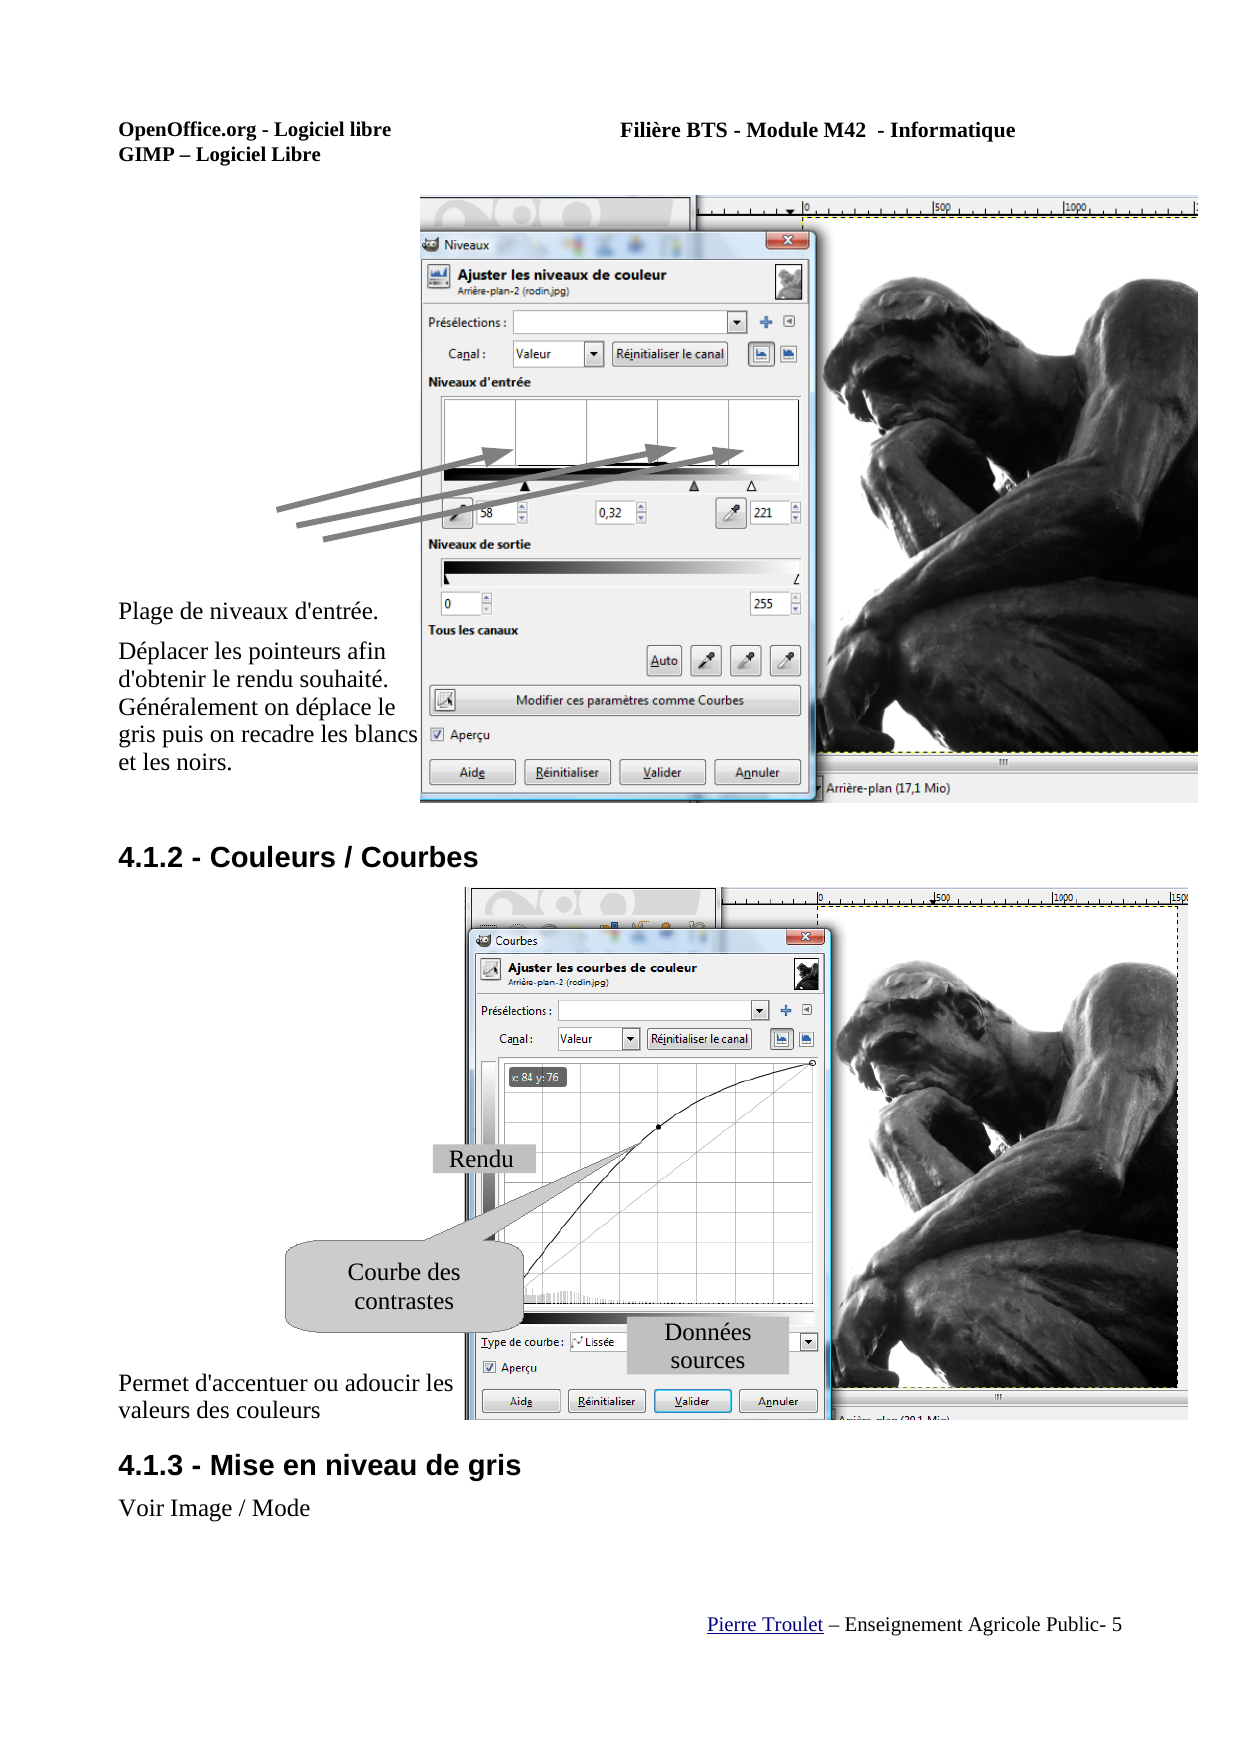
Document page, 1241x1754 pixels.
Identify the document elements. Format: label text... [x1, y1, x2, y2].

text Plage de niveaux d'entrée. [118, 597, 420, 625]
text Permet d'accentuer ou adoucir les valeurs des couleurs [118, 1369, 1122, 1424]
picture [420, 195, 1198, 803]
subtitle Mise en niveau de gris [118, 1449, 1122, 1482]
text Voir Image / Mode [118, 1494, 1122, 1522]
text Déplacer les pointeurs afin d'obtenir le rendu souhaité. Généralement on déplace le gris puis on recadre les blancs et les noirs. [118, 637, 420, 776]
subtitle Couleurs / Courbes [118, 841, 1122, 874]
picture [464, 887, 1188, 1420]
